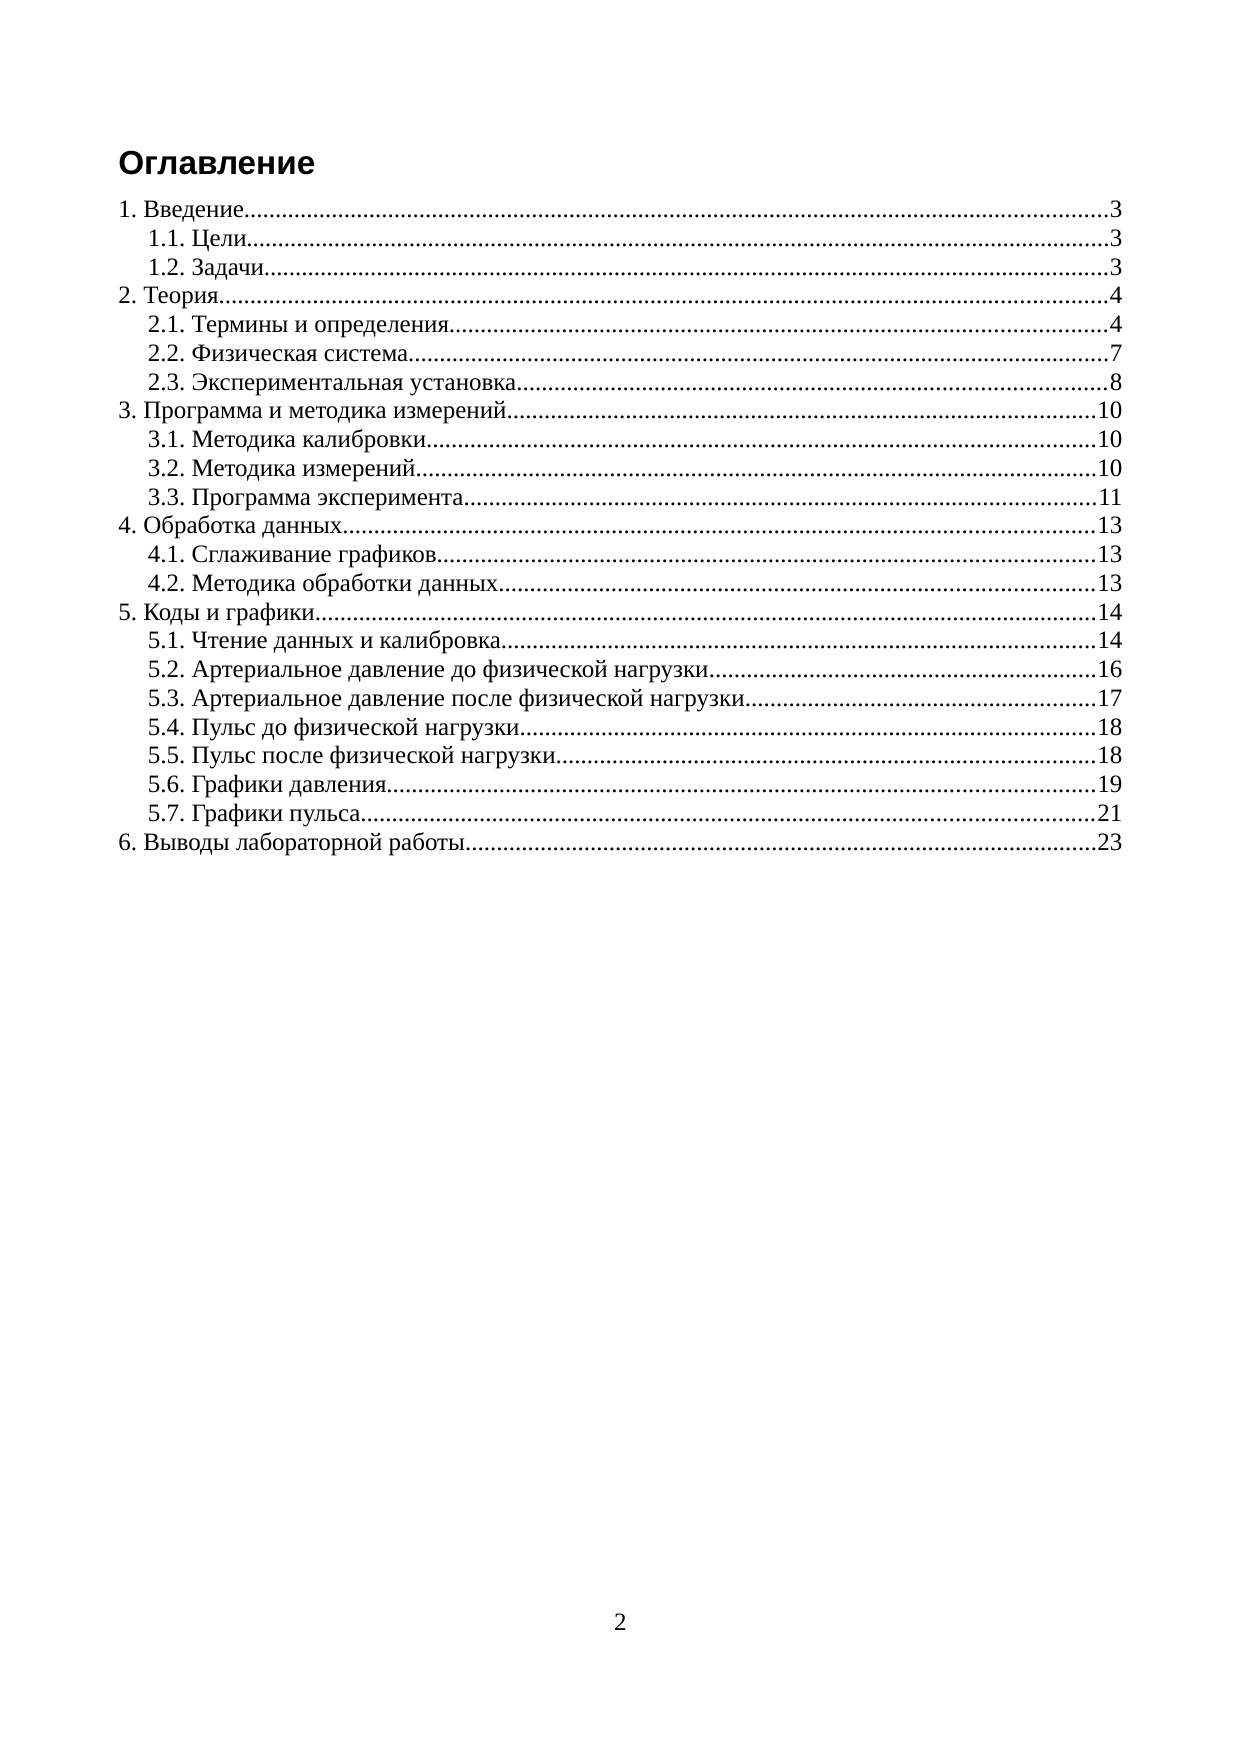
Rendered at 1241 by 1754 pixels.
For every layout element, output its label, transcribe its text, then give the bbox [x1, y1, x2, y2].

text 5.5. Пульс после физической нагрузки 18 [148, 740, 1122, 769]
text 1. Введение 3 [118, 194, 1122, 223]
text 1.1. Цели 3 [148, 223, 1122, 252]
text 5.4. Пульс до физической нагрузки 18 [148, 712, 1122, 740]
text 2.1. Термины и определения 4 [148, 309, 1122, 338]
text 5.7. Графики пульса 21 [148, 798, 1122, 827]
text 3.2. Методика измерений 10 [148, 453, 1122, 482]
text 5.6. Графики давления 19 [148, 769, 1122, 798]
text 3. Программа и методика измерений 10 [118, 395, 1122, 424]
text 6. Выводы лабораторной работы 23 [118, 827, 1122, 855]
text 1.2. Задачи 3 [148, 252, 1122, 280]
text 4. Обработка данных 13 [118, 510, 1122, 539]
subtitle Оглавление [118, 143, 1122, 182]
text 5. Коды и графики 14 [118, 597, 1122, 625]
text 2.3. Экспериментальная установка 8 [148, 367, 1122, 395]
text 5.2. Артериальное давление до физической нагрузки 16 [148, 654, 1122, 683]
text 4.2. Методика обработки данных 13 [148, 568, 1122, 597]
text 5.3. Артериальное давление после физической нагрузки 17 [148, 683, 1122, 712]
text 3.1. Методика калибровки 10 [148, 424, 1122, 453]
text 3.3. Программа эксперимента 11 [148, 482, 1122, 510]
text 5.1. Чтение данных и калибровка 14 [148, 625, 1122, 654]
text 2.2. Физическая система 7 [148, 338, 1122, 367]
text 2. Теория 4 [118, 280, 1122, 309]
text 4.1. Сглаживание графиков 13 [148, 539, 1122, 568]
